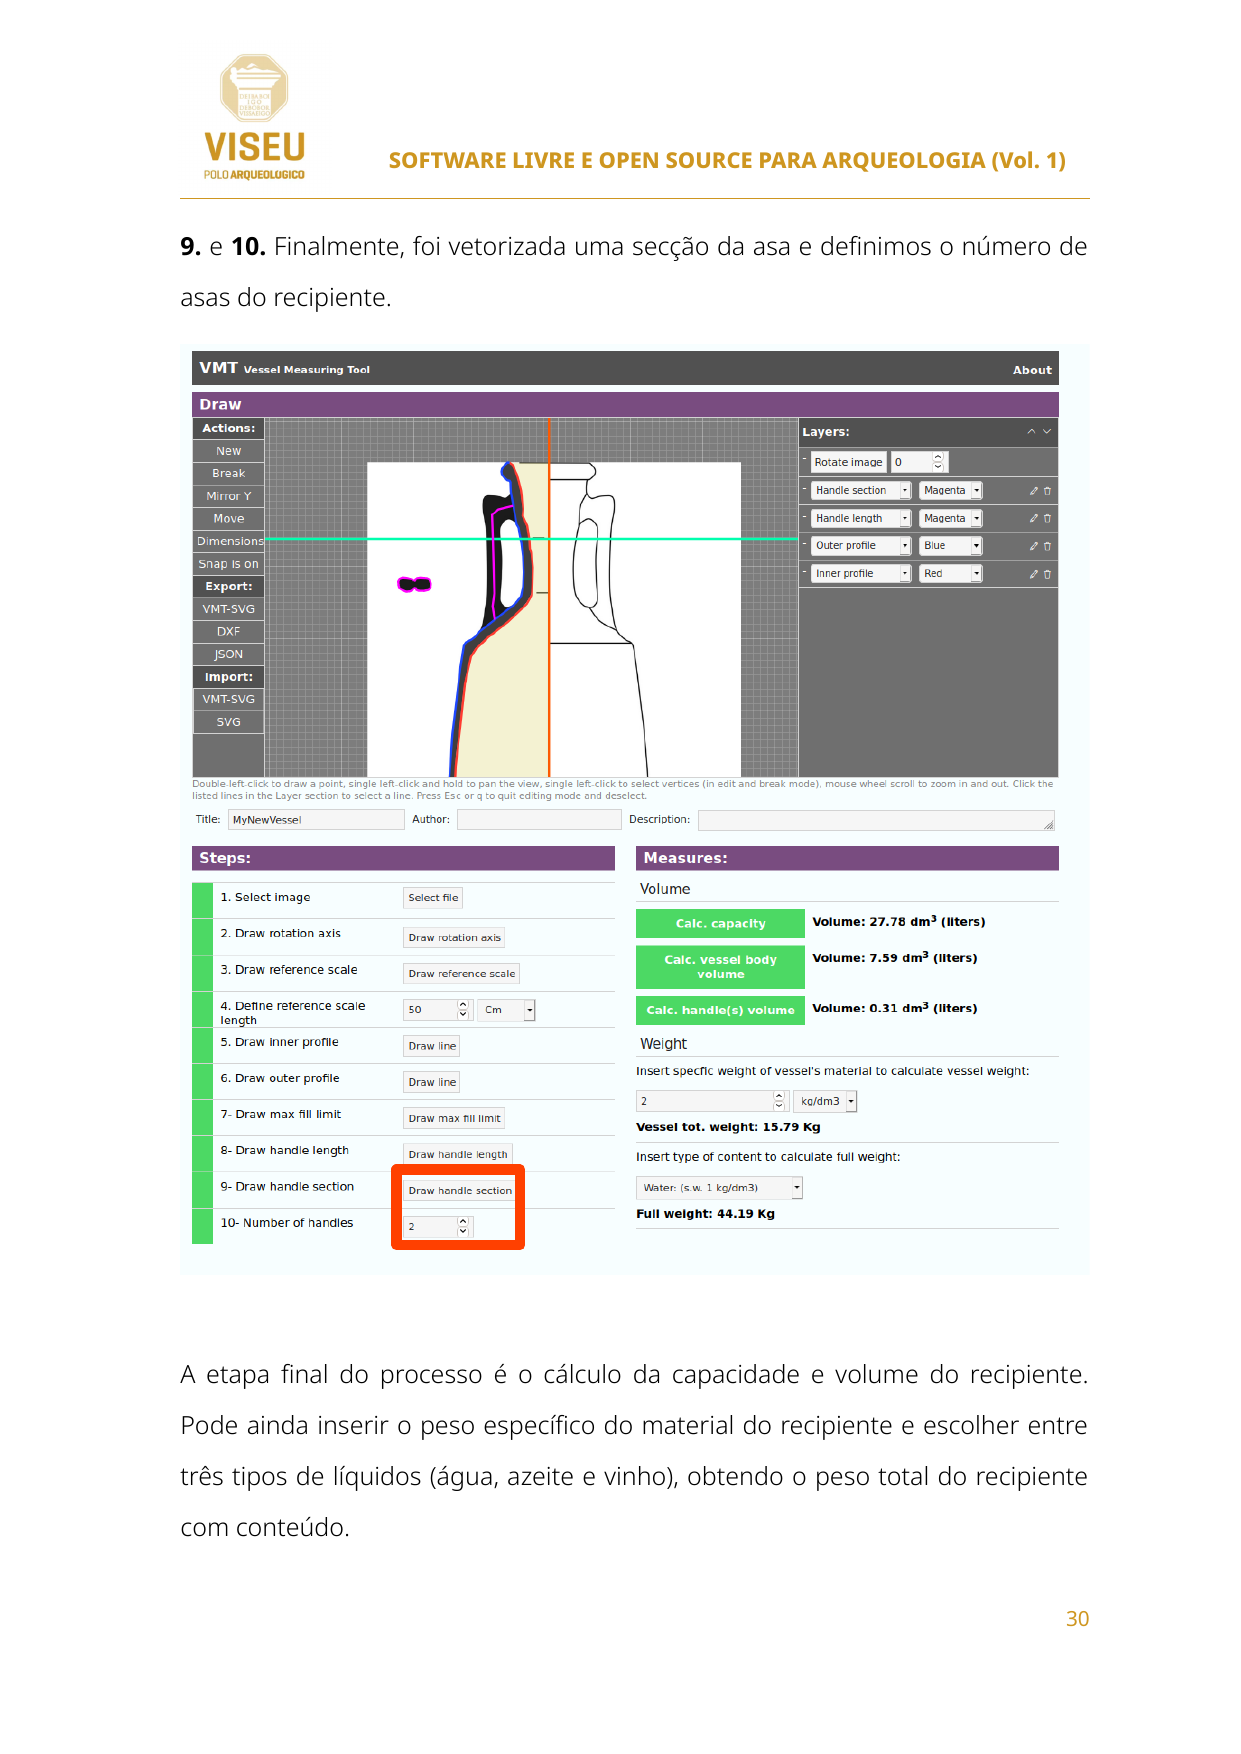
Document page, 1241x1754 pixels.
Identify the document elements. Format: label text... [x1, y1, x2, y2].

text A etapa final do processo é o cálculo da capacidade e volume do recipiente. Pode ainda inserir o peso específico do material do recipiente e escolher entre três tipos de líquidos (água, azeite e vinho), obtendo o peso total do recipiente com conteúdo. [180, 1357, 1090, 1544]
text 9. e 10. Finalmente, foi vetorizada uma secção da asa e definimos o número de asas do recipiente. [180, 228, 1090, 313]
picture [180, 344, 1090, 1275]
